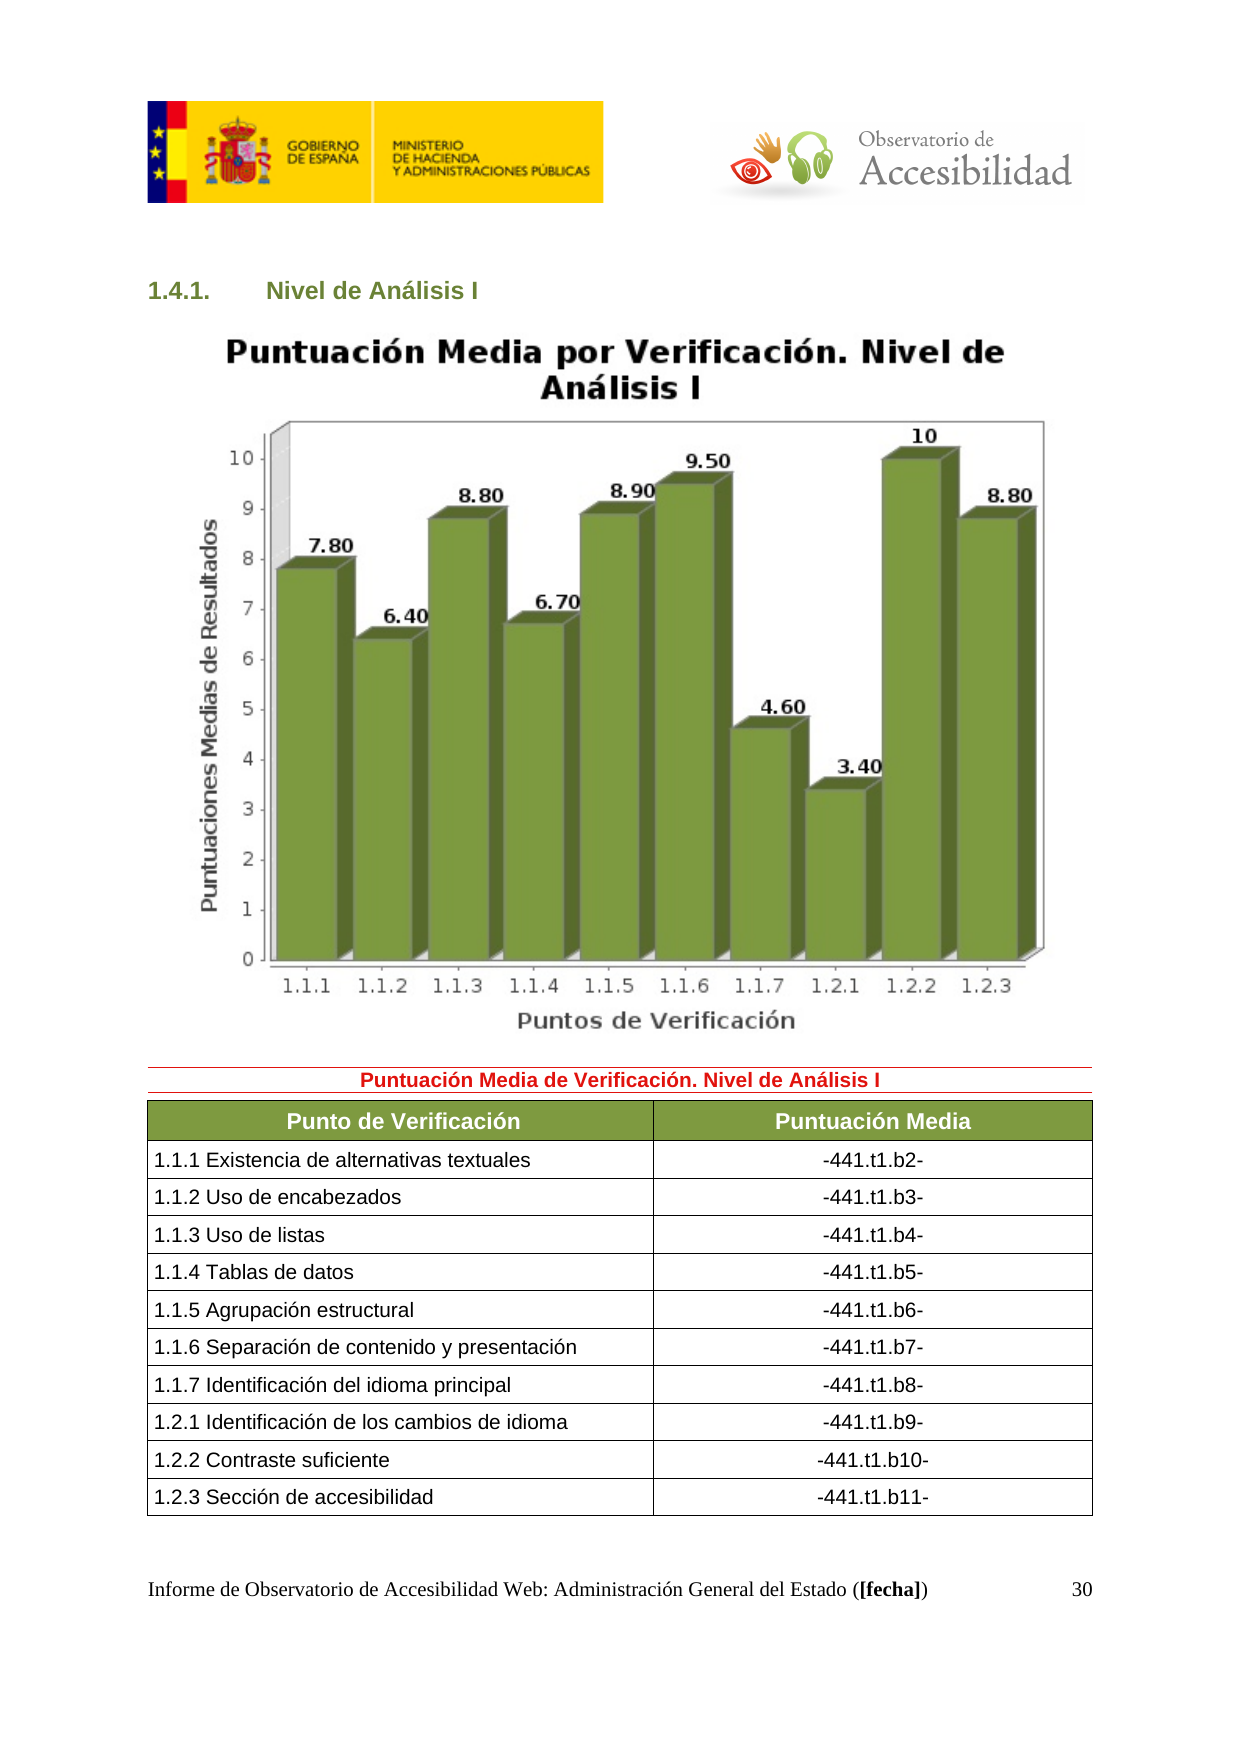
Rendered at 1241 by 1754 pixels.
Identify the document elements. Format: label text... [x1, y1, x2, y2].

table_cell -441.t1.b4- [654, 1216, 1092, 1253]
table_header Puntuación Media [654, 1101, 1092, 1140]
table_cell -441.t1.b5- [654, 1254, 1092, 1290]
table_header Punto de Verificación [148, 1101, 653, 1140]
table_cell -441.t1.b8- [654, 1366, 1092, 1403]
table_cell 1.1.4 Tablas de datos [148, 1254, 653, 1290]
table_cell 1.1.5 Agrupación estructural [148, 1291, 653, 1328]
table_cell 1.1.1 Existencia de alternativas textuales [148, 1141, 653, 1178]
table_cell 1.1.7 Identificación del idioma principal [148, 1366, 653, 1403]
table_cell 1.1.3 Uso de listas [148, 1216, 653, 1253]
table_cell -441.t1.b11- [654, 1479, 1092, 1515]
table_cell 1.1.2 Uso de encabezados [148, 1179, 653, 1215]
list Nivel de Análisis I [148, 276, 1092, 304]
table_cell 1.1.6 Separación de contenido y presentación [148, 1329, 653, 1365]
table_cell -441.t1.b9- [654, 1404, 1092, 1440]
table_cell -441.t1.b2- [654, 1141, 1092, 1178]
table_cell -441.t1.b6- [654, 1291, 1092, 1328]
picture [147, 101, 604, 203]
picture [178, 332, 1062, 1043]
text Puntuación Media de Verificación. Nivel de Análisis I [148, 1068, 1092, 1092]
table_cell -441.t1.b3- [654, 1179, 1092, 1215]
picture [710, 122, 1086, 205]
table_cell 1.2.1 Identificación de los cambios de idioma [148, 1404, 653, 1440]
table_cell -441.t1.b7- [654, 1329, 1092, 1365]
table_cell 1.2.3 Sección de accesibilidad [148, 1479, 653, 1515]
table_cell -441.t1.b10- [654, 1441, 1092, 1478]
table_cell 1.2.2 Contraste suficiente [148, 1441, 653, 1478]
